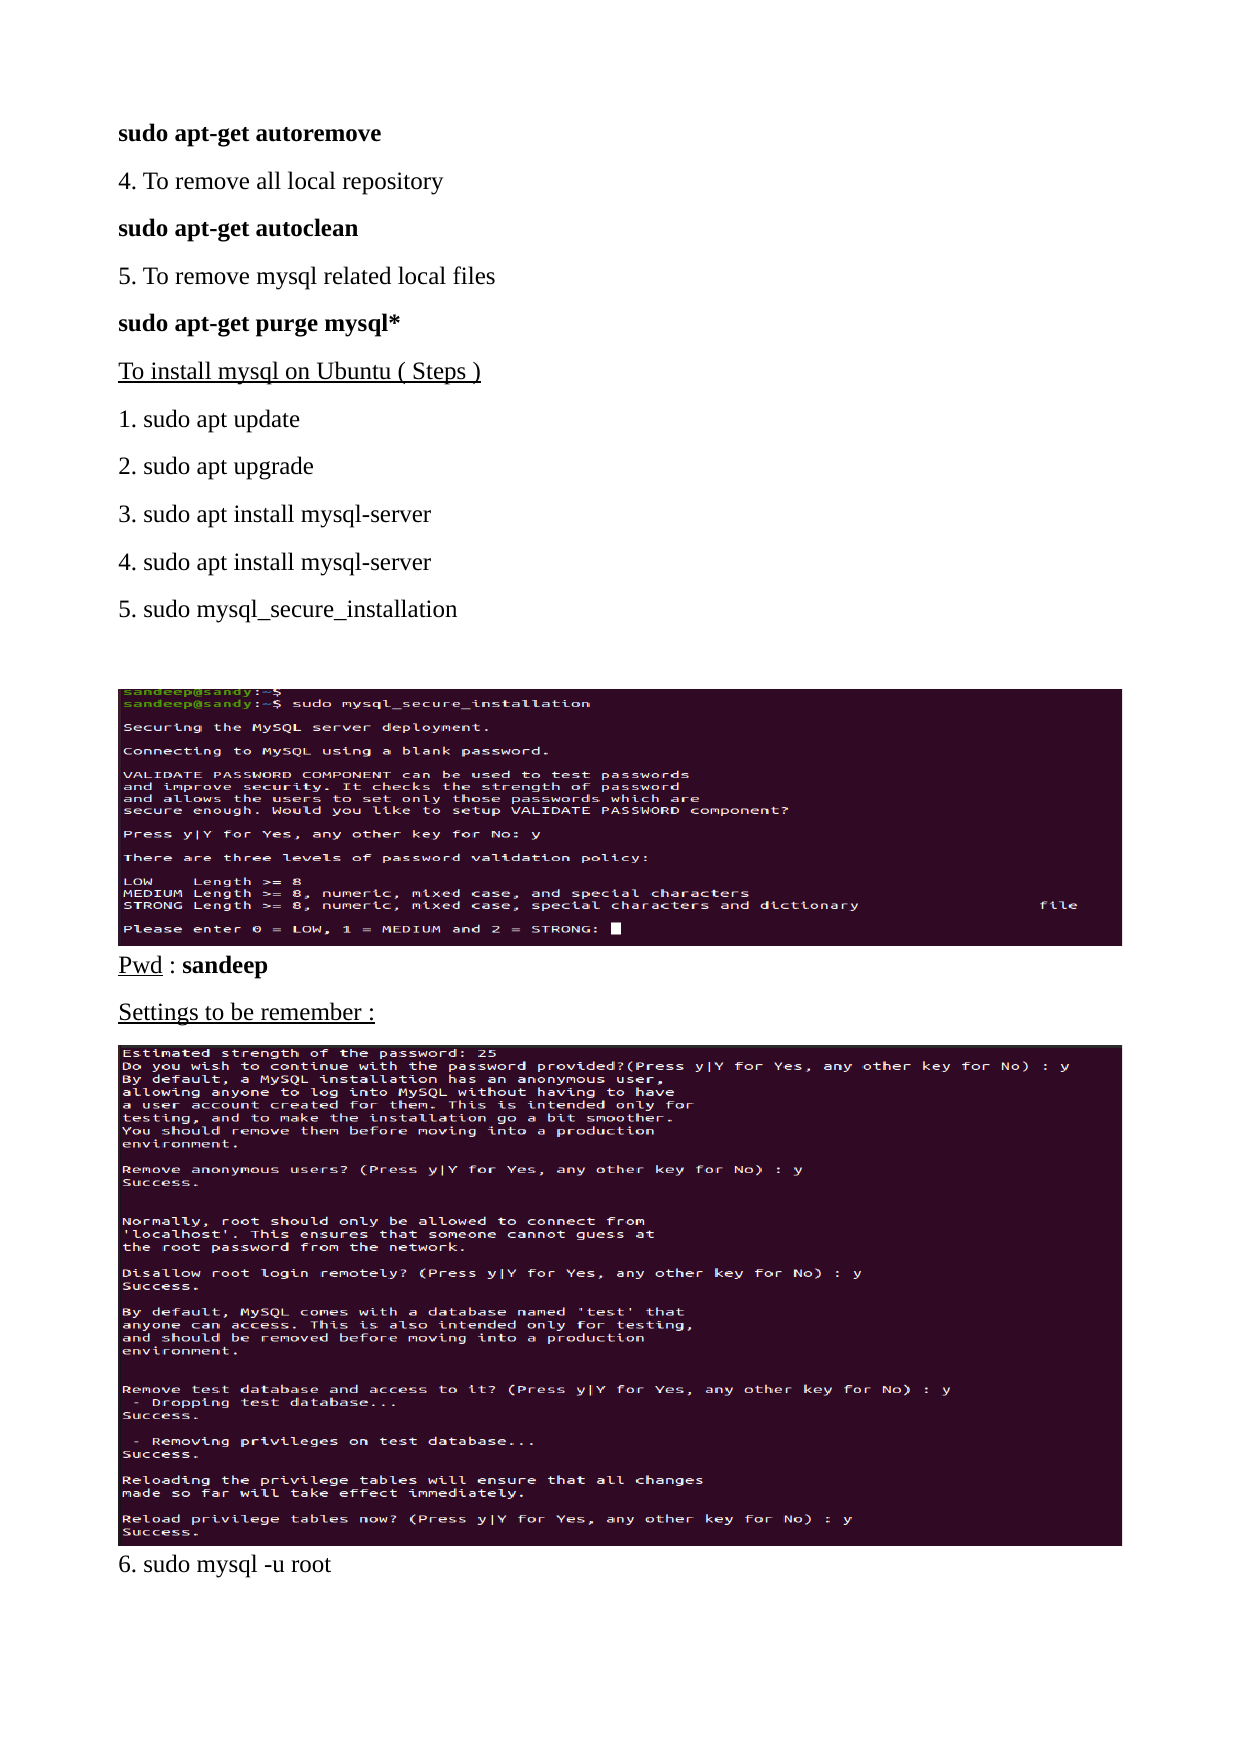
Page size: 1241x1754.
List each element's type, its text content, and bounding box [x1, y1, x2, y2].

text 5. To remove mysql related local files [118, 261, 1122, 290]
text sudo apt-get purge mysql* [118, 308, 1122, 337]
text 6. sudo mysql -u root [118, 1546, 1122, 1578]
text Pwd : sandeep [118, 946, 1122, 979]
text sudo apt-get autoclean [118, 213, 1122, 242]
text 4. To remove all local repository [118, 166, 1122, 194]
text To install mysql on Ubuntu ( Steps ) [118, 356, 1122, 385]
text 4. sudo apt install mysql-server [118, 547, 1122, 575]
picture [118, 689, 1123, 946]
text 5. sudo mysql_secure_installation [118, 594, 1122, 623]
text 3. sudo apt install mysql-server [118, 499, 1122, 528]
text Settings to be remember : [118, 997, 1122, 1026]
text 2. sudo apt upgrade [118, 451, 1122, 480]
picture [118, 1045, 1123, 1546]
text sudo apt-get autoremove [118, 118, 1122, 147]
text 1. sudo apt update [118, 404, 1122, 432]
